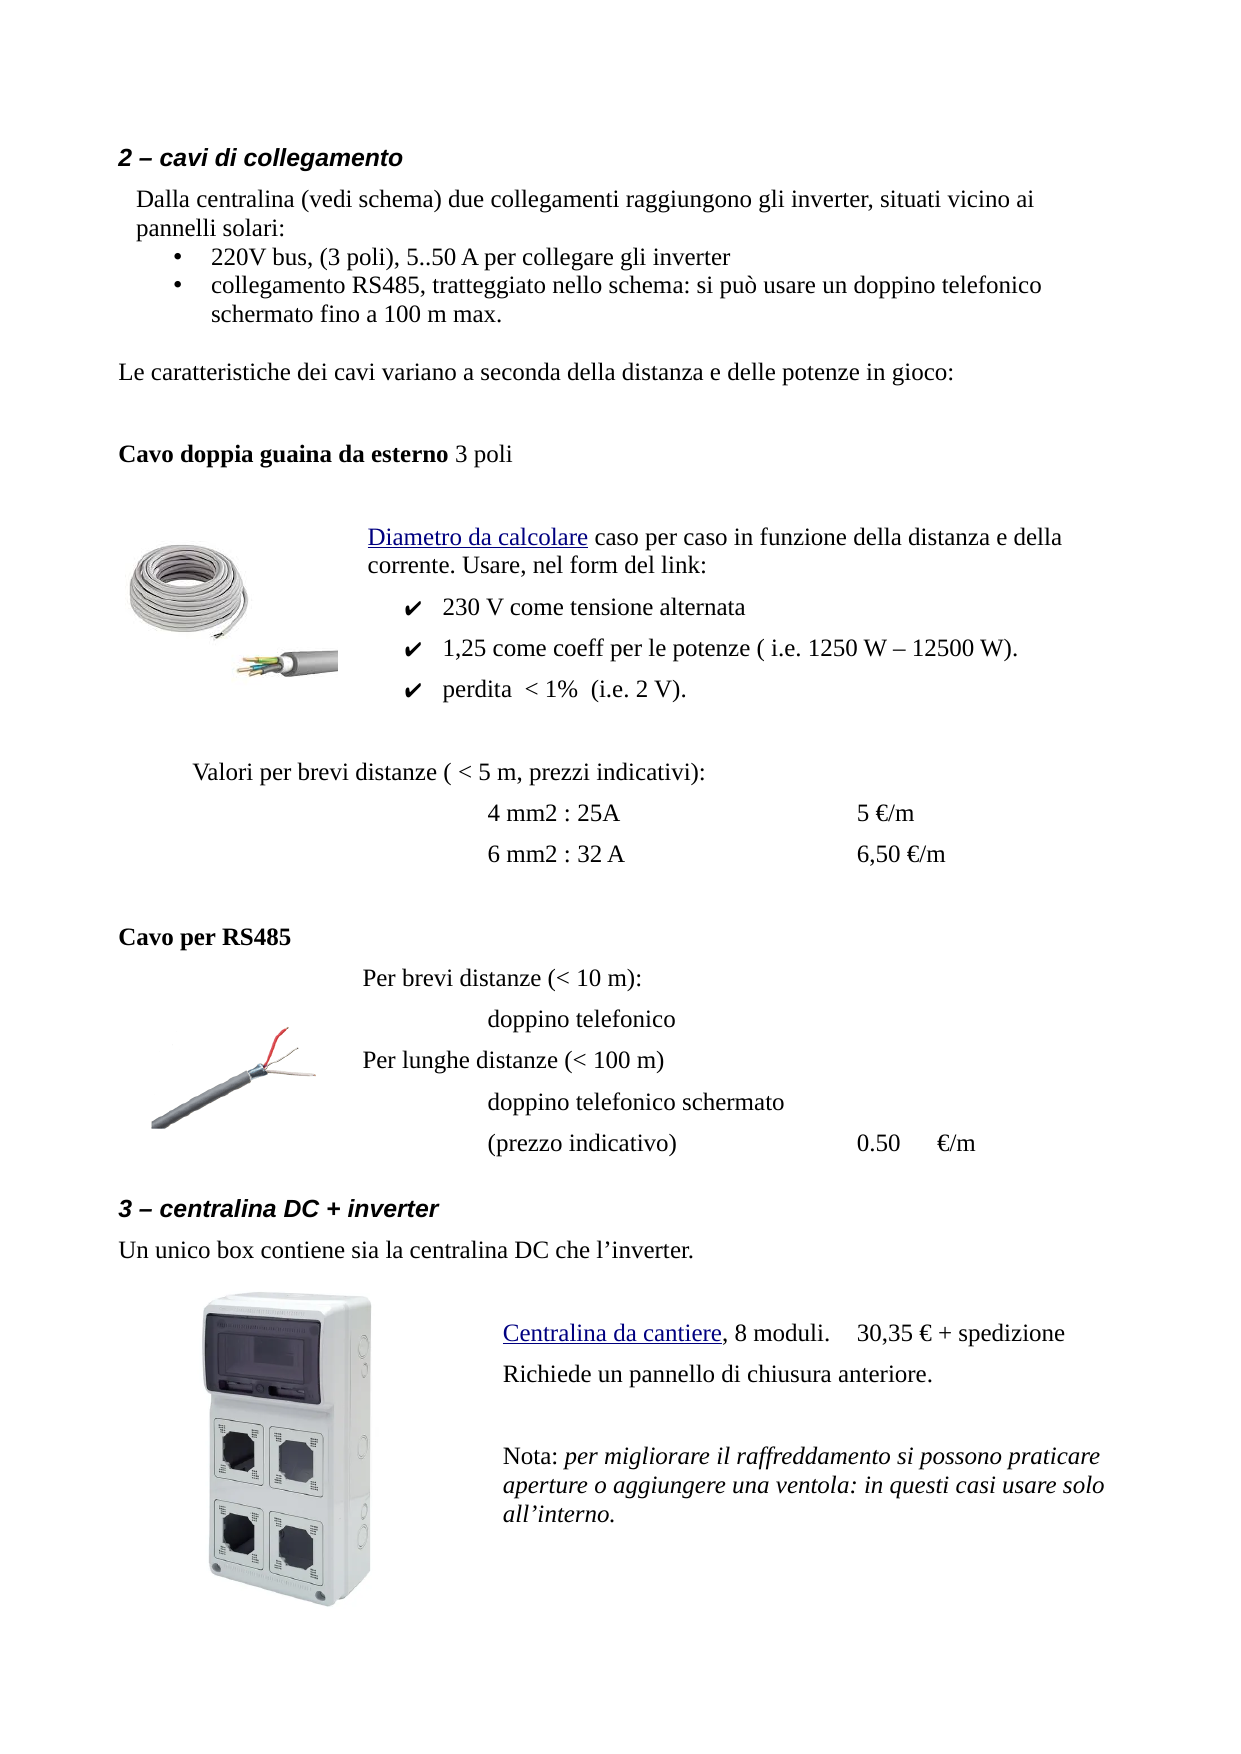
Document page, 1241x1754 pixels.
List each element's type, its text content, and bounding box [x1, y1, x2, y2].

text Per lunghe distanze (< 100 m) [345, 1045, 1122, 1074]
text doppino telefonico [345, 1004, 1122, 1033]
list 220V bus, (3 poli), 5..50 A per collegare gli inverter [173, 242, 1122, 270]
text doppino telefonico schermato [345, 1087, 1122, 1115]
list 1,25 come coeff per le potenze ( i.e. 1250 W – 12500 W). [338, 633, 1122, 662]
text (prezzo indicativo) 0.50 €/m [345, 1128, 1122, 1157]
text Nota: per migliorare il raffreddamento si possono praticare aperture o aggiungere una ventola: in questi casi usare solo all’interno. [474, 1441, 1122, 1528]
text 6 mm2 : 32 A 6,50 €/m [118, 839, 1122, 868]
text Cavo per RS485 [118, 922, 1122, 950]
text Valori per brevi distanze ( < 5 m, prezzi indicativi): [118, 757, 1122, 785]
text Dalla centralina (vedi schema) due collegamenti raggiungono gli inverter, situati vicino ai pannelli solari: [136, 184, 1104, 242]
picture [109, 1266, 474, 1630]
text Diametro da calcolare caso per caso in funzione della distanza e della corrente. Usare, nel form del link: [338, 522, 1122, 579]
picture [125, 502, 338, 716]
picture [131, 975, 345, 1171]
subtitle 3 – centralina DC + inverter [118, 1194, 1122, 1223]
text Le caratteristiche dei cavi variano a seconda della distanza e delle potenze in gioco: [118, 357, 1122, 385]
list 230 V come tensione alternata [338, 592, 1122, 620]
list collegamento RS485, tratteggiato nello schema: si può usare un doppino telefonico schermato fino a 100 m max. [173, 270, 1122, 328]
text 4 mm2 : 25A 5 €/m [118, 798, 1122, 827]
subtitle 2 – cavi di collegamento [118, 143, 1122, 172]
text Per brevi distanze (< 10 m): [118, 963, 1122, 992]
list perdita < 1% (i.e. 2 V). [338, 674, 1122, 703]
text Cavo doppia guaina da esterno 3 poli [118, 439, 1122, 468]
text Un unico box contiene sia la centralina DC che l’inverter. [118, 1235, 1122, 1264]
text [118, 1004, 131, 1033]
text Centralina da cantiere, 8 moduli. 30,35 € + spedizione [474, 1318, 1122, 1346]
text Richiede un pannello di chiusura anteriore. [474, 1359, 1122, 1388]
